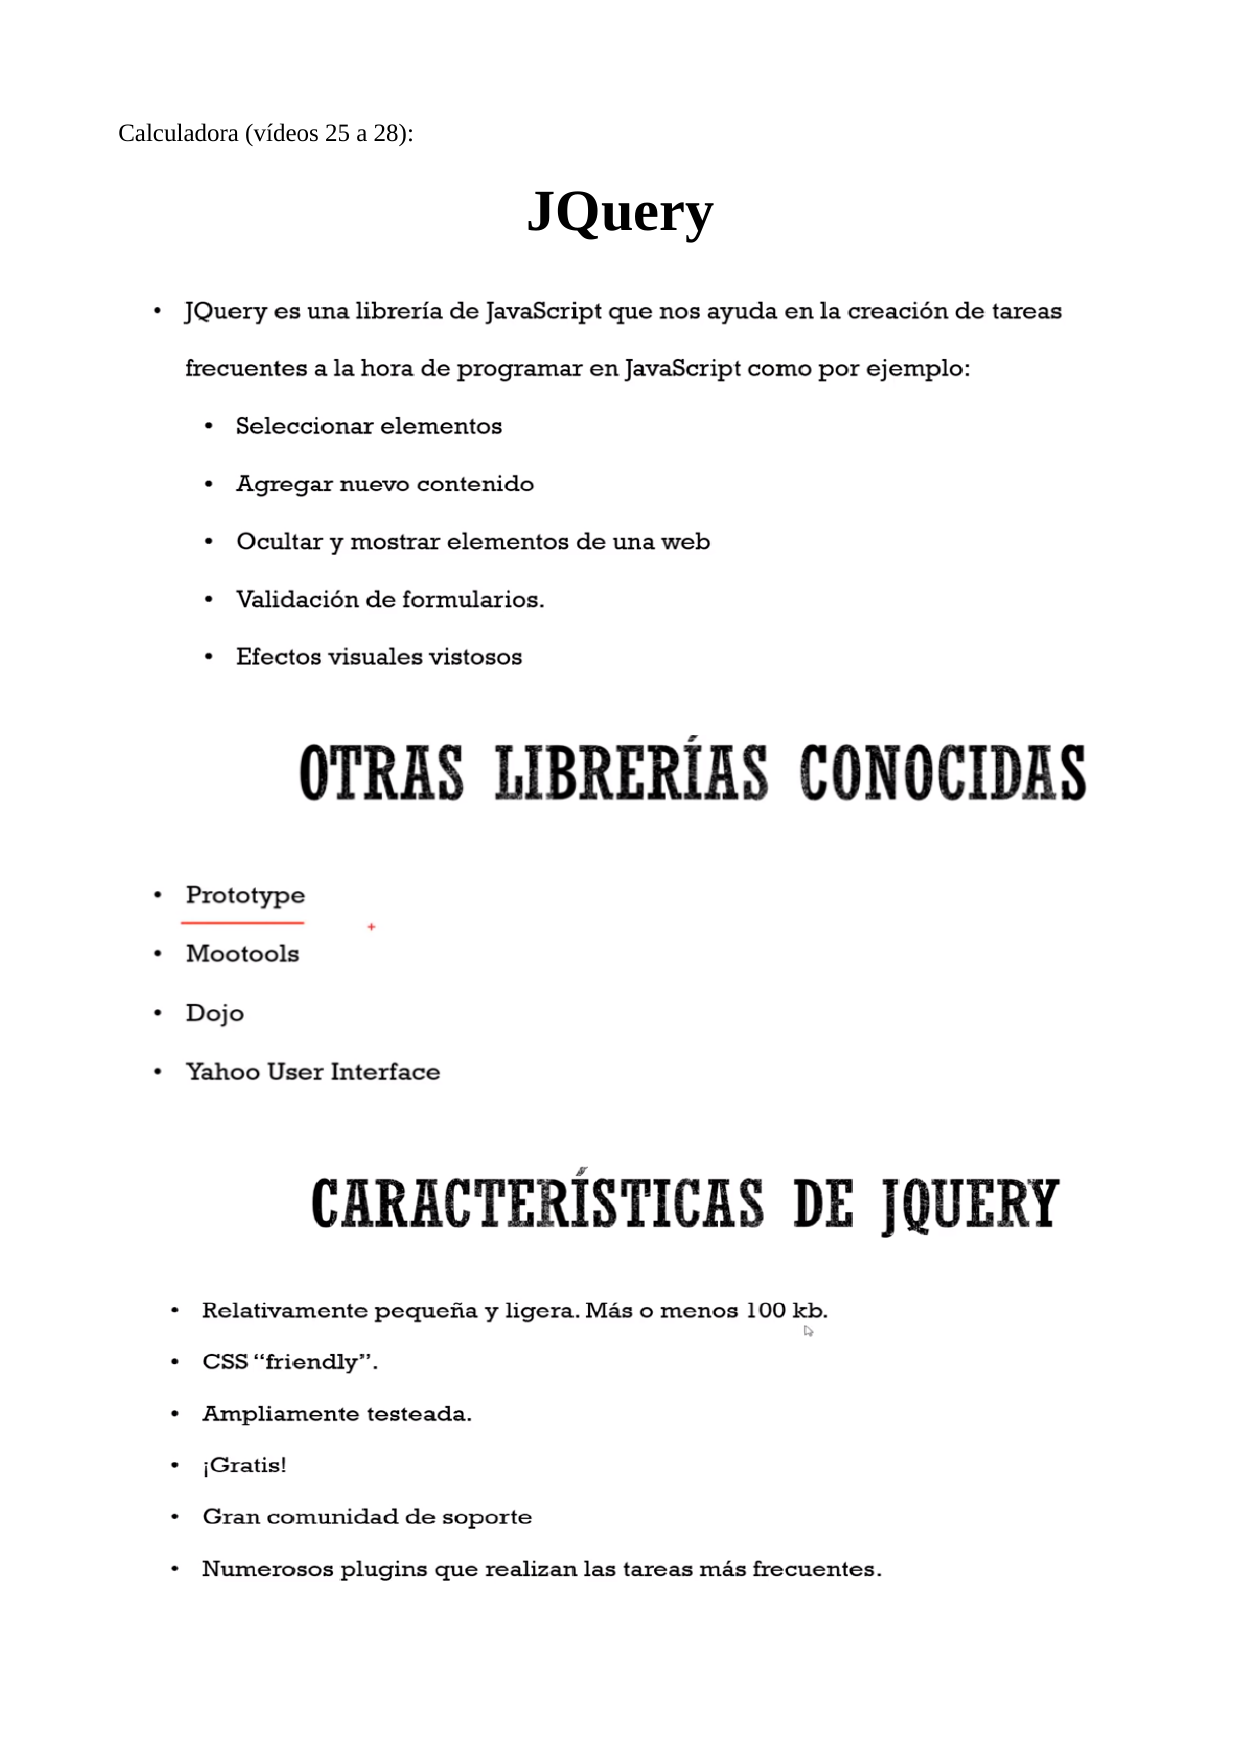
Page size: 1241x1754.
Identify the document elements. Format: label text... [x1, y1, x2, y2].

text JQuery [118, 176, 1122, 243]
picture [154, 1152, 1086, 1614]
picture [131, 735, 1109, 1124]
picture [140, 271, 1100, 707]
text Calculadora (vídeos 25 a 28): [118, 118, 1122, 147]
